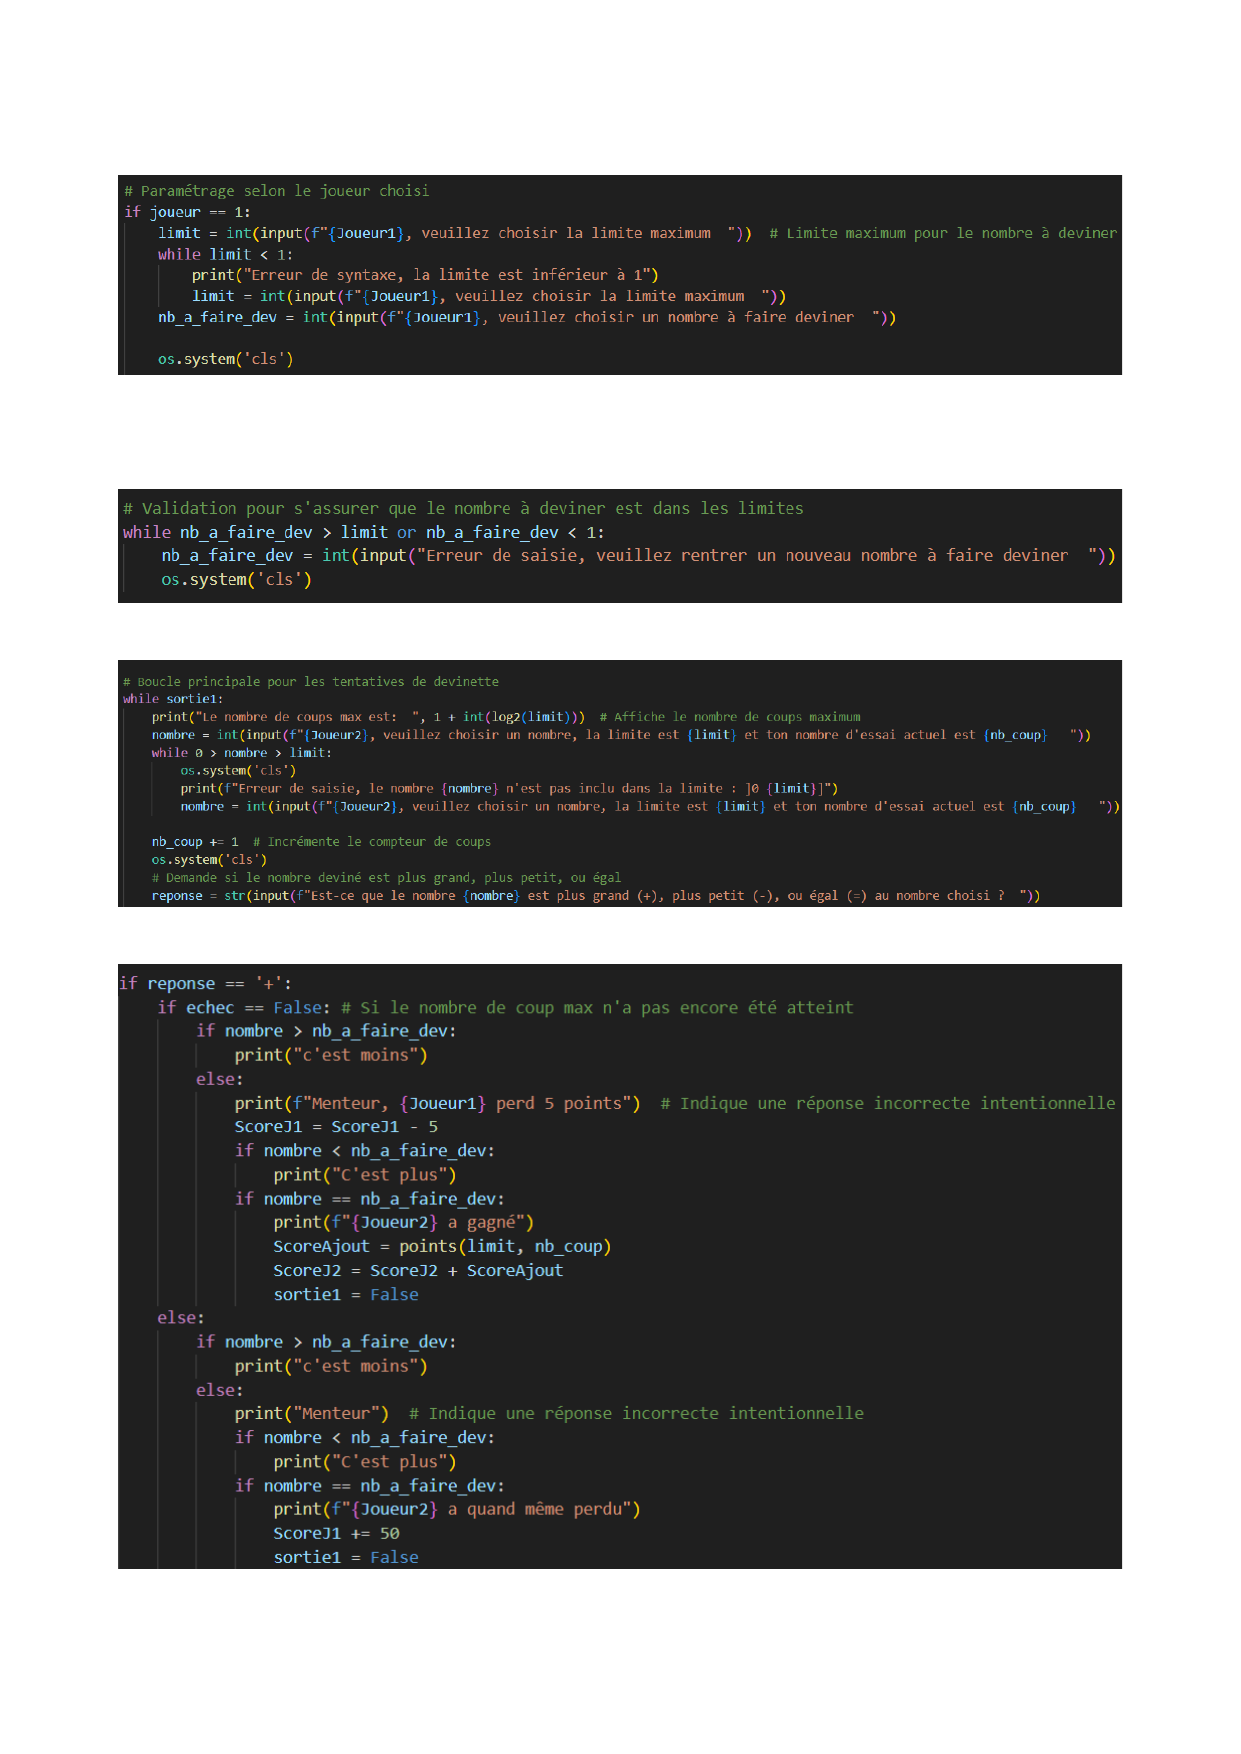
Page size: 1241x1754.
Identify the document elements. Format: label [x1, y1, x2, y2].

picture [118, 175, 1123, 375]
picture [118, 489, 1123, 603]
picture [118, 964, 1123, 1569]
picture [118, 660, 1123, 907]
